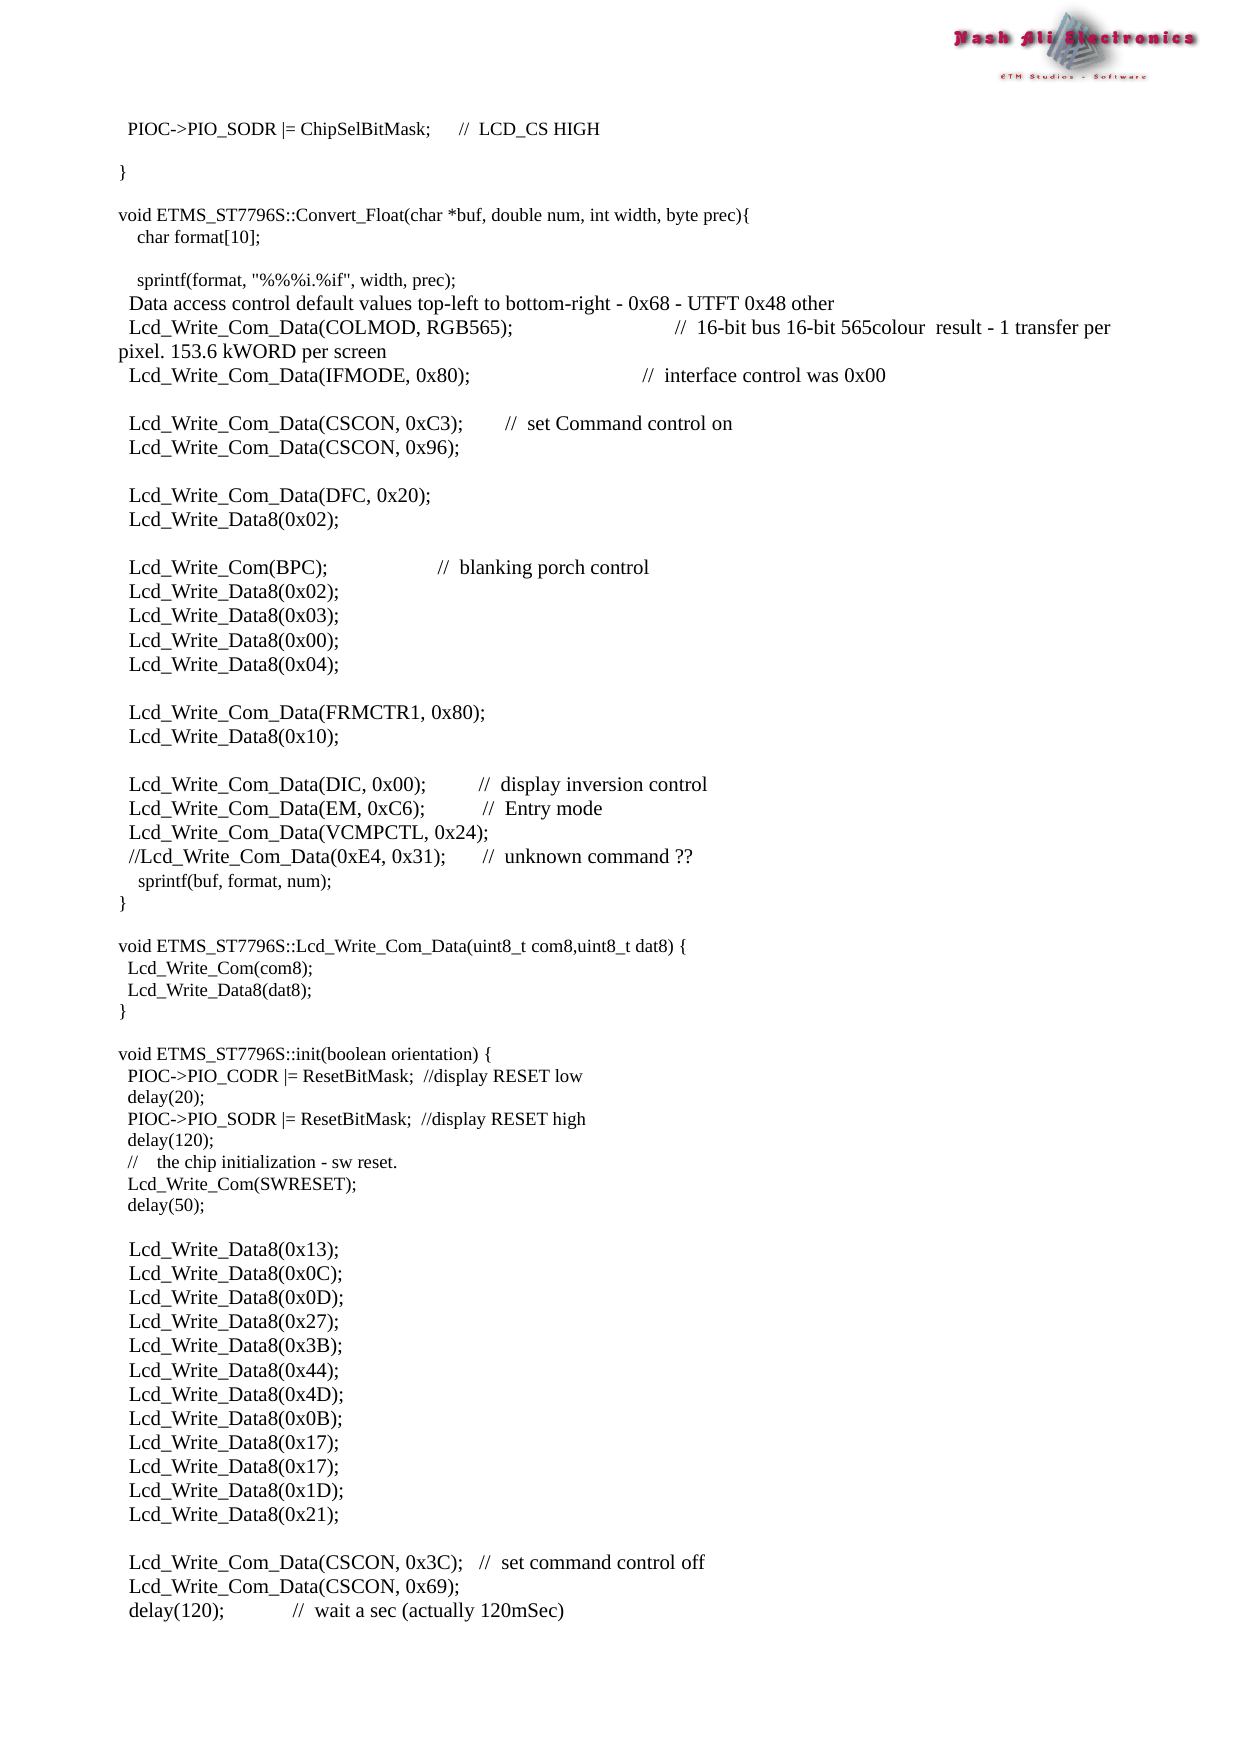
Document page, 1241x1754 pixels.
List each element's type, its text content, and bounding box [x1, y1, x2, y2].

text delay(120); [118, 1129, 1122, 1151]
text Lcd_Write_Com_Data(DFC, 0x20); [118, 483, 1122, 507]
text Data access control default values top-left to bottom-right - 0x68 - UTFT 0x48 other [118, 291, 1122, 315]
text sprintf(buf, format, num); [118, 868, 1122, 892]
text Lcd_Write_Data8(0x27); [118, 1309, 1122, 1333]
text char format[10]; [118, 226, 1122, 247]
text Lcd_Write_Data8(0x1D); [118, 1478, 1122, 1502]
text Lcd_Write_Data8(0x04); [118, 652, 1122, 676]
text Lcd_Write_Com(BPC); // blanking porch control [118, 555, 1122, 579]
text sprintf(format, "%%%i.%if", width, prec); [118, 269, 1122, 291]
text Lcd_Write_Data8(0x21); [118, 1502, 1122, 1526]
text Lcd_Write_Data8(0x44); [118, 1357, 1122, 1382]
text Lcd_Write_Com_Data(VCMPCTL, 0x24); [118, 820, 1122, 844]
text } [118, 161, 1122, 183]
text //Lcd_Write_Com_Data(0xE4, 0x31); // unknown command ?? [118, 844, 1122, 868]
text // the chip initialization - sw reset. [118, 1151, 1122, 1172]
text Lcd_Write_Com_Data(COLMOD, RGB565); // 16-bit bus 16-bit 565colour result - 1 transfer per pixel. 153.6 kWORD per screen [118, 315, 1122, 363]
text PIOC->PIO_SODR |= ResetBitMask; //display RESET high [118, 1108, 1122, 1129]
text void ETMS_ST7796S::Lcd_Write_Com_Data(uint8_t com8,uint8_t dat8) { [118, 935, 1122, 957]
text delay(20); [118, 1086, 1122, 1108]
text Lcd_Write_Data8(0x00); [118, 627, 1122, 652]
text Lcd_Write_Com(SWRESET); [118, 1172, 1122, 1194]
text Lcd_Write_Data8(0x10); [118, 724, 1122, 748]
text Lcd_Write_Com_Data(CSCON, 0x3C); // set command control off [118, 1550, 1122, 1574]
text Lcd_Write_Com_Data(FRMCTR1, 0x80); [118, 700, 1122, 724]
text Lcd_Write_Com(com8); [118, 957, 1122, 978]
text Lcd_Write_Data8(0x02); [118, 579, 1122, 603]
text PIOC->PIO_SODR |= ChipSelBitMask; // LCD_CS HIGH [118, 118, 1122, 140]
text Lcd_Write_Data8(0x17); [118, 1430, 1122, 1454]
text } [118, 1000, 1122, 1022]
text Lcd_Write_Data8(0x02); [118, 507, 1122, 531]
text Lcd_Write_Data8(0x3B); [118, 1333, 1122, 1357]
text Lcd_Write_Data8(0x13); [118, 1237, 1122, 1261]
text Lcd_Write_Com_Data(DIC, 0x00); // display inversion control [118, 772, 1122, 796]
text Lcd_Write_Com_Data(CSCON, 0x96); [118, 435, 1122, 459]
text PIOC->PIO_CODR |= ResetBitMask; //display RESET low [118, 1065, 1122, 1086]
text Lcd_Write_Data8(0x4D); [118, 1382, 1122, 1406]
text Lcd_Write_Data8(0x17); [118, 1454, 1122, 1478]
text delay(120); // wait a sec (actually 120mSec) [118, 1598, 1122, 1622]
text } [118, 892, 1122, 914]
text Lcd_Write_Data8(0x03); [118, 603, 1122, 627]
text Lcd_Write_Com_Data(IFMODE, 0x80); // interface control was 0x00 [118, 363, 1122, 387]
picture [917, 0, 1240, 89]
text Lcd_Write_Data8(0x0D); [118, 1285, 1122, 1309]
text Lcd_Write_Com_Data(EM, 0xC6); // Entry mode [118, 796, 1122, 820]
text Lcd_Write_Data8(0x0B); [118, 1406, 1122, 1430]
text void ETMS_ST7796S::Convert_Float(char *buf, double num, int width, byte prec){ [118, 204, 1122, 226]
text void ETMS_ST7796S::init(boolean orientation) { [118, 1043, 1122, 1065]
text Lcd_Write_Data8(dat8); [118, 978, 1122, 1000]
text Lcd_Write_Com_Data(CSCON, 0xC3); // set Command control on [118, 411, 1122, 435]
text Lcd_Write_Com_Data(CSCON, 0x69); [118, 1574, 1122, 1598]
text delay(50); [118, 1194, 1122, 1216]
text Lcd_Write_Data8(0x0C); [118, 1261, 1122, 1285]
